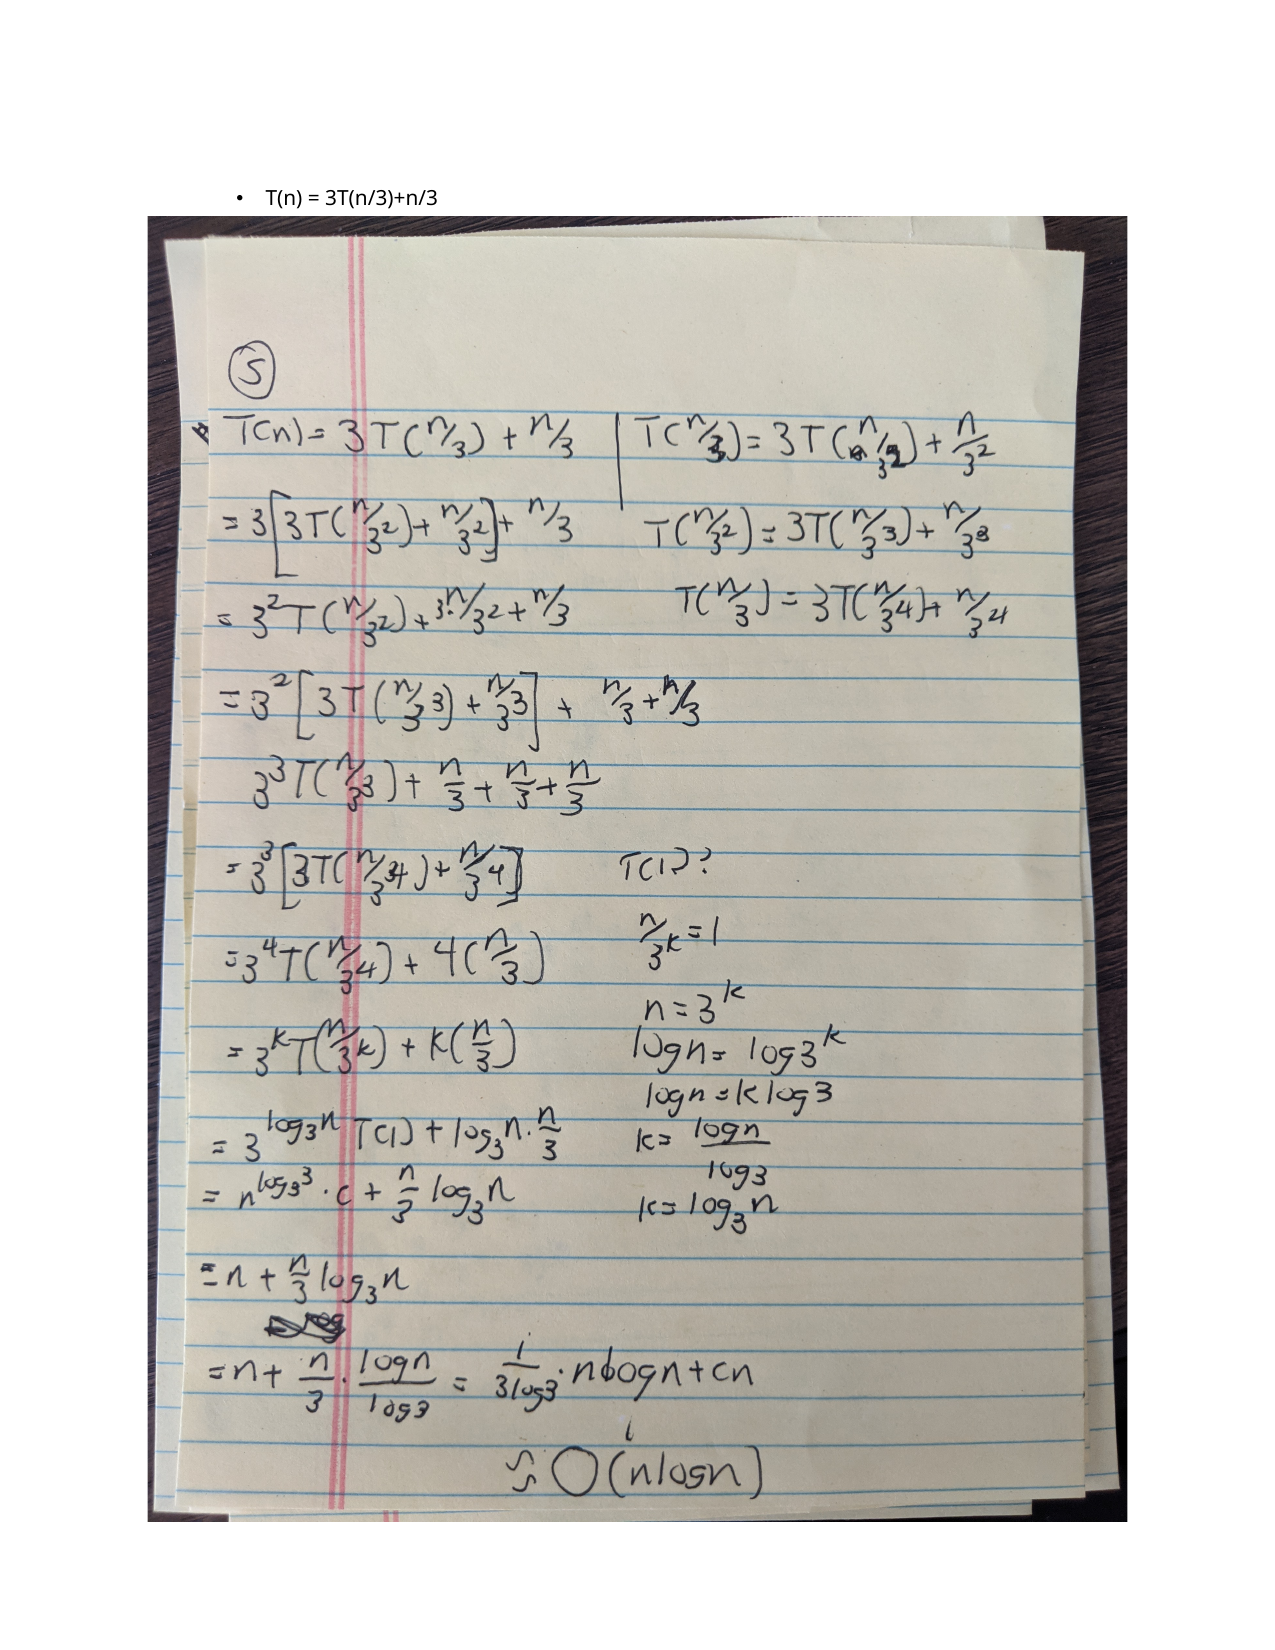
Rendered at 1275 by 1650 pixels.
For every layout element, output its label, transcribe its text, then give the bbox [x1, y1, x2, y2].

list T(n) = 3T(n/3)+n/3 [236, 183, 1157, 212]
picture [147, 216, 1128, 1522]
